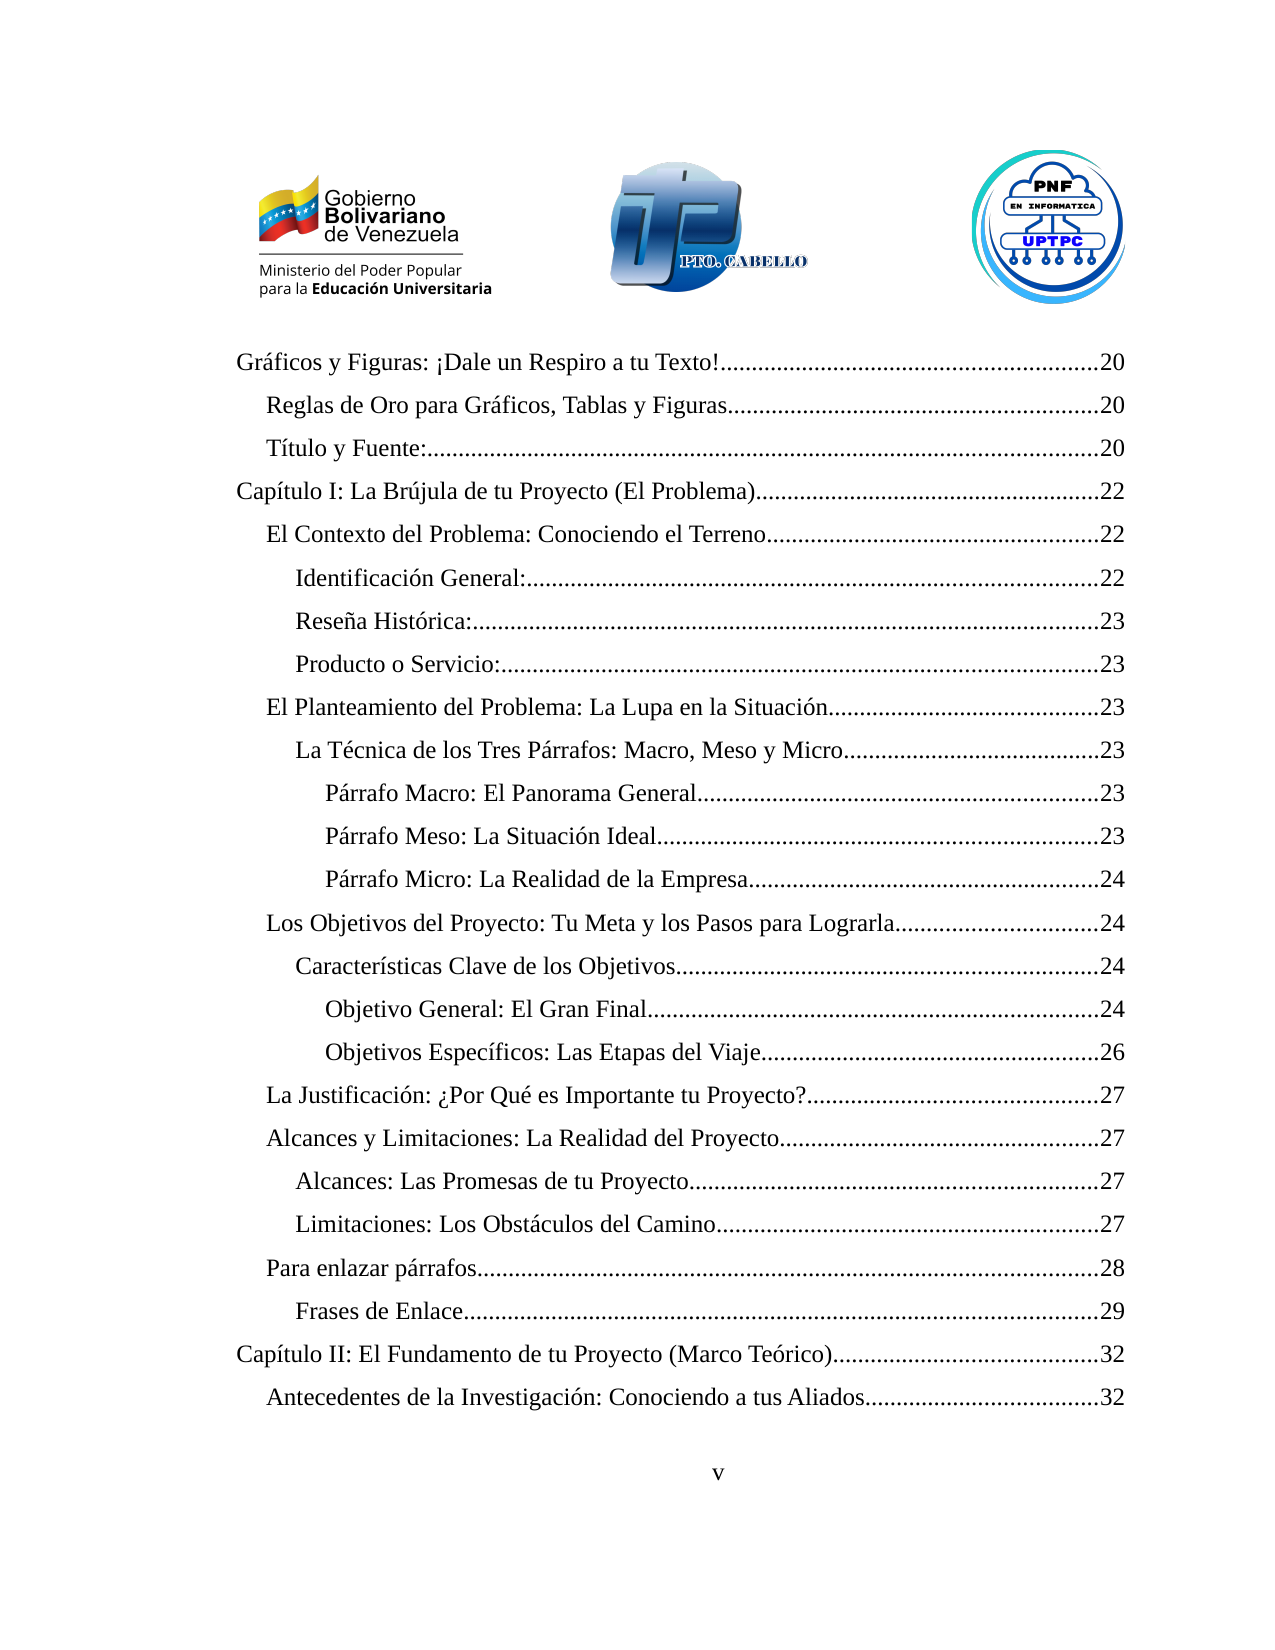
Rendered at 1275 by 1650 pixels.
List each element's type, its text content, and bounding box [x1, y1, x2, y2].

picture [971, 150, 1125, 304]
text Capítulo II: El Fundamento de tu Proyecto (Marco Teórico) 32 [236, 1339, 1125, 1368]
text La Justificación: ¿Por Qué es Importante tu Proyecto? 27 [266, 1080, 1125, 1109]
picture [236, 158, 510, 310]
text Reseña Histórica: 23 [295, 606, 1125, 634]
text Limitaciones: Los Obstáculos del Camino 27 [295, 1209, 1125, 1238]
text Título y Fuente: 20 [266, 433, 1125, 462]
text Gráficos y Figuras: ¡Dale un Respiro a tu Texto! 20 [236, 347, 1125, 376]
text Alcances y Limitaciones: La Realidad del Proyecto 27 [266, 1123, 1125, 1152]
text Capítulo I: La Brújula de tu Proyecto (El Problema) 22 [236, 476, 1125, 505]
text Los Objetivos del Proyecto: Tu Meta y los Pasos para Lograrla 24 [266, 908, 1125, 936]
text Párrafo Micro: La Realidad de la Empresa 24 [325, 864, 1125, 893]
text Alcances: Las Promesas de tu Proyecto 27 [295, 1166, 1125, 1195]
text Antecedentes de la Investigación: Conociendo a tus Aliados 32 [266, 1382, 1125, 1411]
text Objetivo General: El Gran Final 24 [325, 994, 1125, 1023]
text El Contexto del Problema: Conociendo el Terreno 22 [266, 519, 1125, 548]
text Frases de Enlace 29 [295, 1296, 1125, 1324]
text Para enlazar párrafos 28 [266, 1253, 1125, 1281]
text Objetivos Específicos: Las Etapas del Viaje 26 [325, 1037, 1125, 1066]
text La Técnica de los Tres Párrafos: Macro, Meso y Micro 23 [295, 735, 1125, 764]
text El Planteamiento del Problema: La Lupa en la Situación 23 [266, 692, 1125, 721]
text Párrafo Macro: El Panorama General 23 [325, 778, 1125, 807]
picture [605, 151, 810, 303]
text Reglas de Oro para Gráficos, Tablas y Figuras 20 [266, 390, 1125, 419]
text Identificación General: 22 [295, 563, 1125, 591]
text Párrafo Meso: La Situación Ideal 23 [325, 821, 1125, 850]
text Características Clave de los Objetivos 24 [295, 951, 1125, 979]
text Producto o Servicio: 23 [295, 649, 1125, 678]
